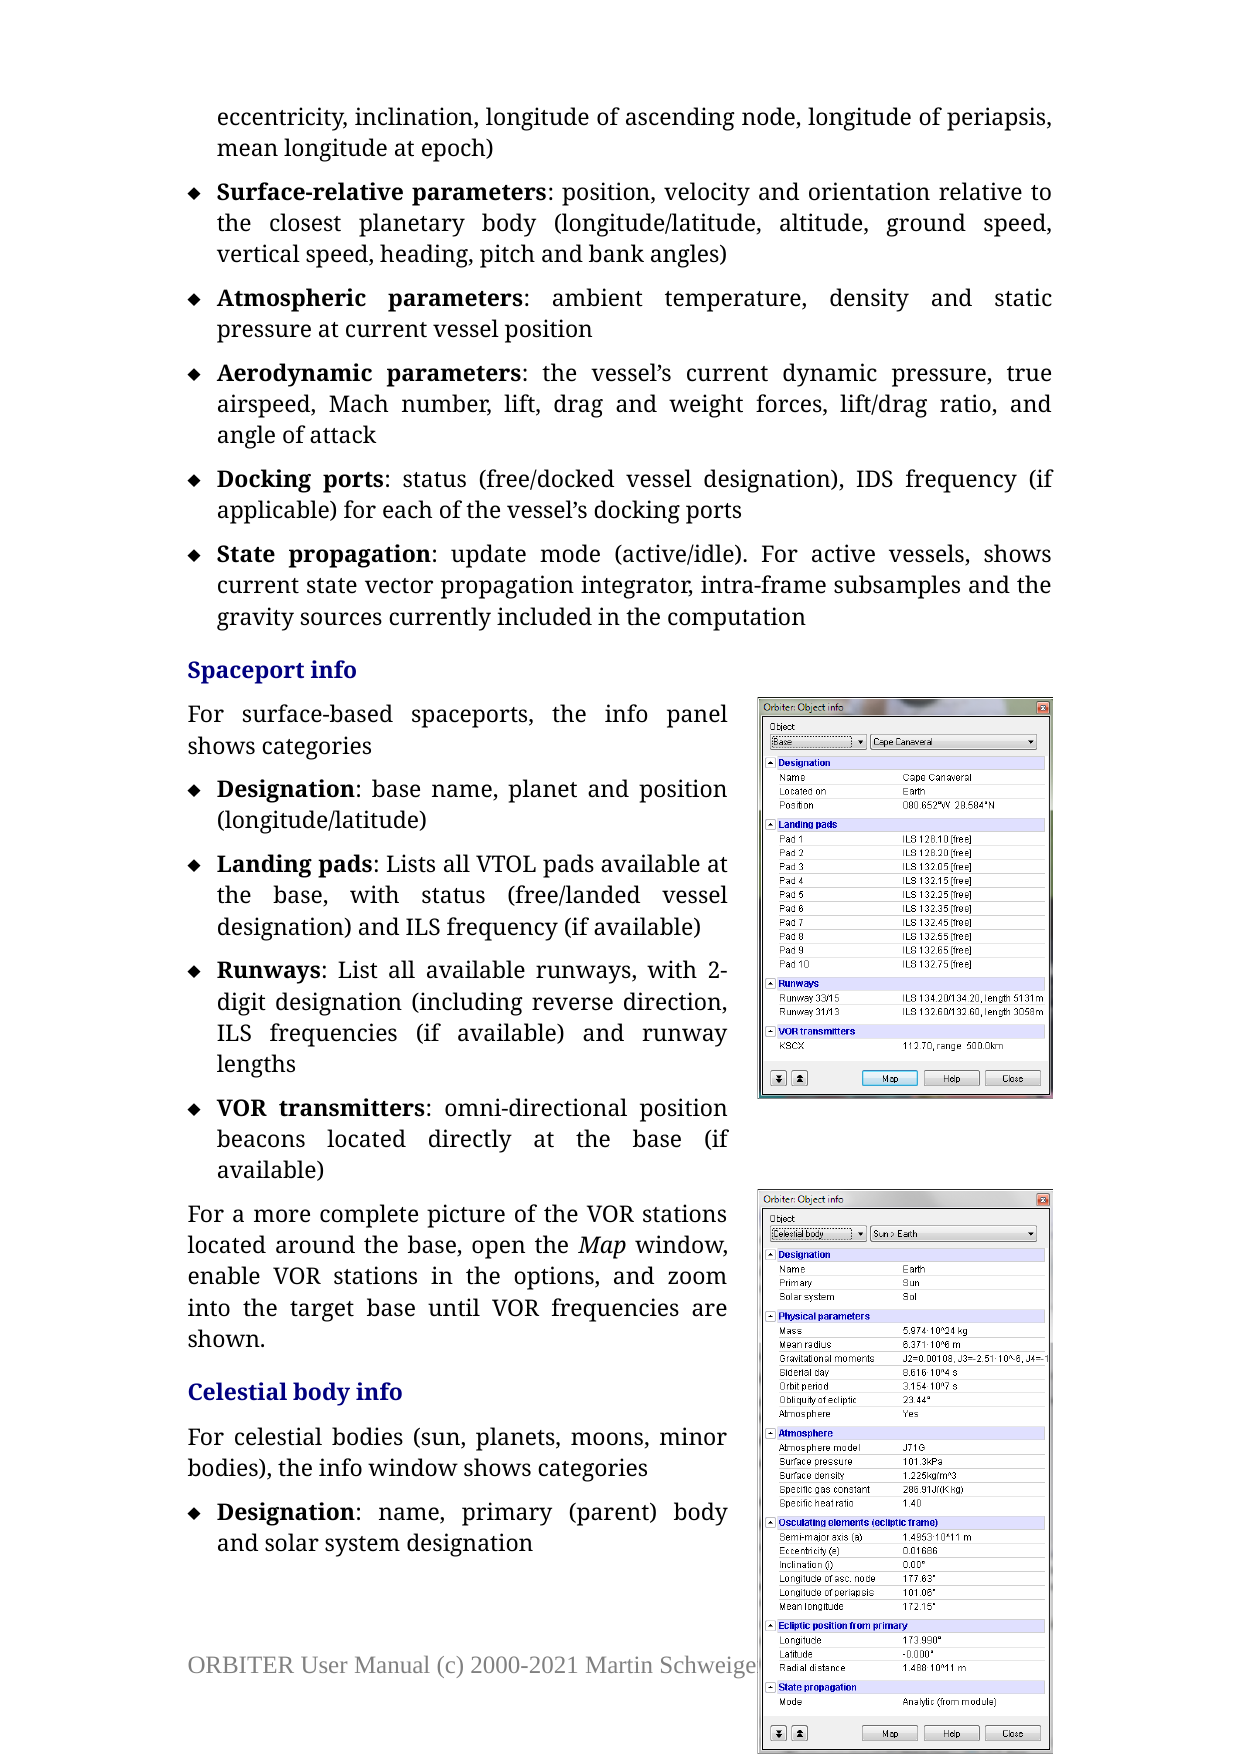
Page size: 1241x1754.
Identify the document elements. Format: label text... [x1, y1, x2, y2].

list VOR transmitters: omni-directional position beacons located directly at the base (if available) [187, 1091, 1053, 1185]
list Designation: name, primary (parent) body and solar system designation [187, 1495, 757, 1558]
list Designation: base name, planet and position (longitude/latitude) [187, 773, 757, 835]
list eccentricity, inclination, longitude of ascending node, longitude of periapsis, mean longitude at epoch) [187, 100, 1053, 163]
picture [757, 697, 1053, 1099]
list Docking ports: status (free/docked vessel designation), IDS frequency (if applicable) for each of the vessel’s docking ports [187, 462, 1053, 525]
subtitle Spaceport info [187, 653, 1053, 685]
list State propagation: update mode (active/idle). For active vessels, shows current state vector propagation integrator, intra-frame subsamples and the gravity sources currently included in the computation [187, 537, 1053, 631]
text For surface-based spaceports, the info panel shows categories [187, 698, 757, 760]
subtitle Celestial body info [187, 1376, 757, 1407]
list Landing pads: Lists all VTOL pads available at the base, with status (free/landed vessel designation) and ILS frequency (if available) [187, 848, 757, 941]
list Atmospheric parameters: ambient temperature, density and static pressure at current vessel position [187, 281, 1053, 344]
text For a more complete picture of the VOR stations located around the base, open the Map window, enable VOR stations in the options, and zoom into the target base until VOR frequencies are shown. [187, 1197, 757, 1353]
list Surface-relative parameters: position, velocity and orientation relative to the closest planetary body (longitude/latitude, altitude, ground speed, vertical speed, heading, pitch and bank angles) [187, 175, 1053, 269]
list Runways: List all available runways, with 2-digit designation (including reverse direction, ILS frequencies (if available) and runway lengths [187, 954, 757, 1079]
text For celestial bodies (sun, planets, moons, minor bodies), the info window shows categories [187, 1420, 757, 1483]
picture [757, 1189, 1053, 1754]
list Aerodynamic parameters: the vessel’s current dynamic pressure, true airspeed, Mach number, lift, drag and weight forces, lift/drag ratio, and angle of attack [187, 356, 1053, 450]
